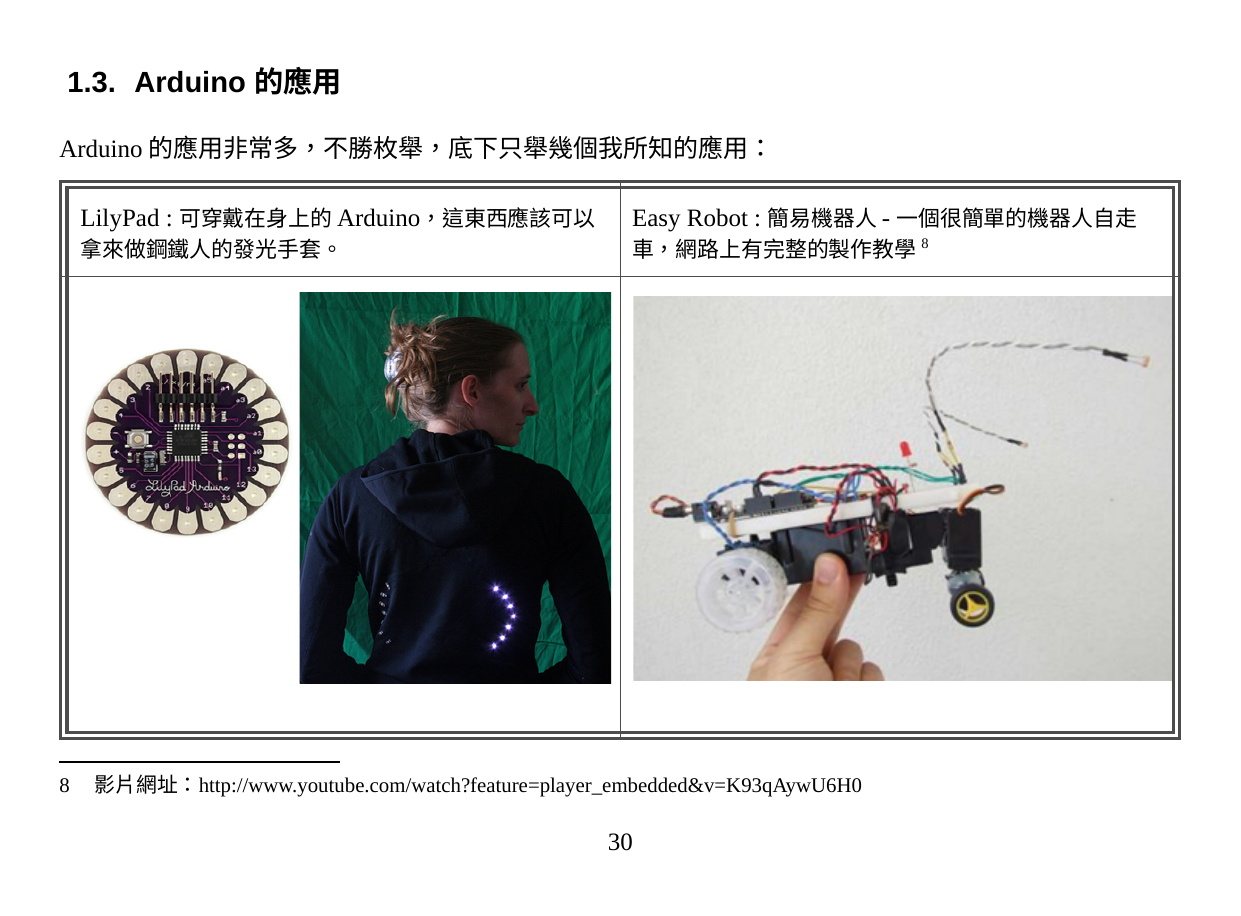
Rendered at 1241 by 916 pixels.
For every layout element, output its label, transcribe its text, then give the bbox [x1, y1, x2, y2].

table_cell [621, 277, 1178, 737]
table_cell [621, 277, 1172, 731]
table_header LilyPad : 可穿戴在身上的 Arduino，這東西應該可以拿來做鋼鐵人的發光手套。 [62, 183, 620, 276]
subtitle Arduino 的應用 [59, 59, 1181, 101]
picture [299, 292, 612, 684]
table_cell [69, 277, 620, 731]
table_cell [62, 343, 620, 737]
text Arduino 的應用非常多，不勝枚舉，底下只舉幾個我所知的應用： [59, 129, 1181, 165]
picture [77, 342, 297, 538]
picture [633, 296, 1172, 681]
table_header Easy Robot : 簡易機器人 - 一個很簡單的機器人自走車，網路上有完整的製作教學 [621, 183, 1178, 276]
